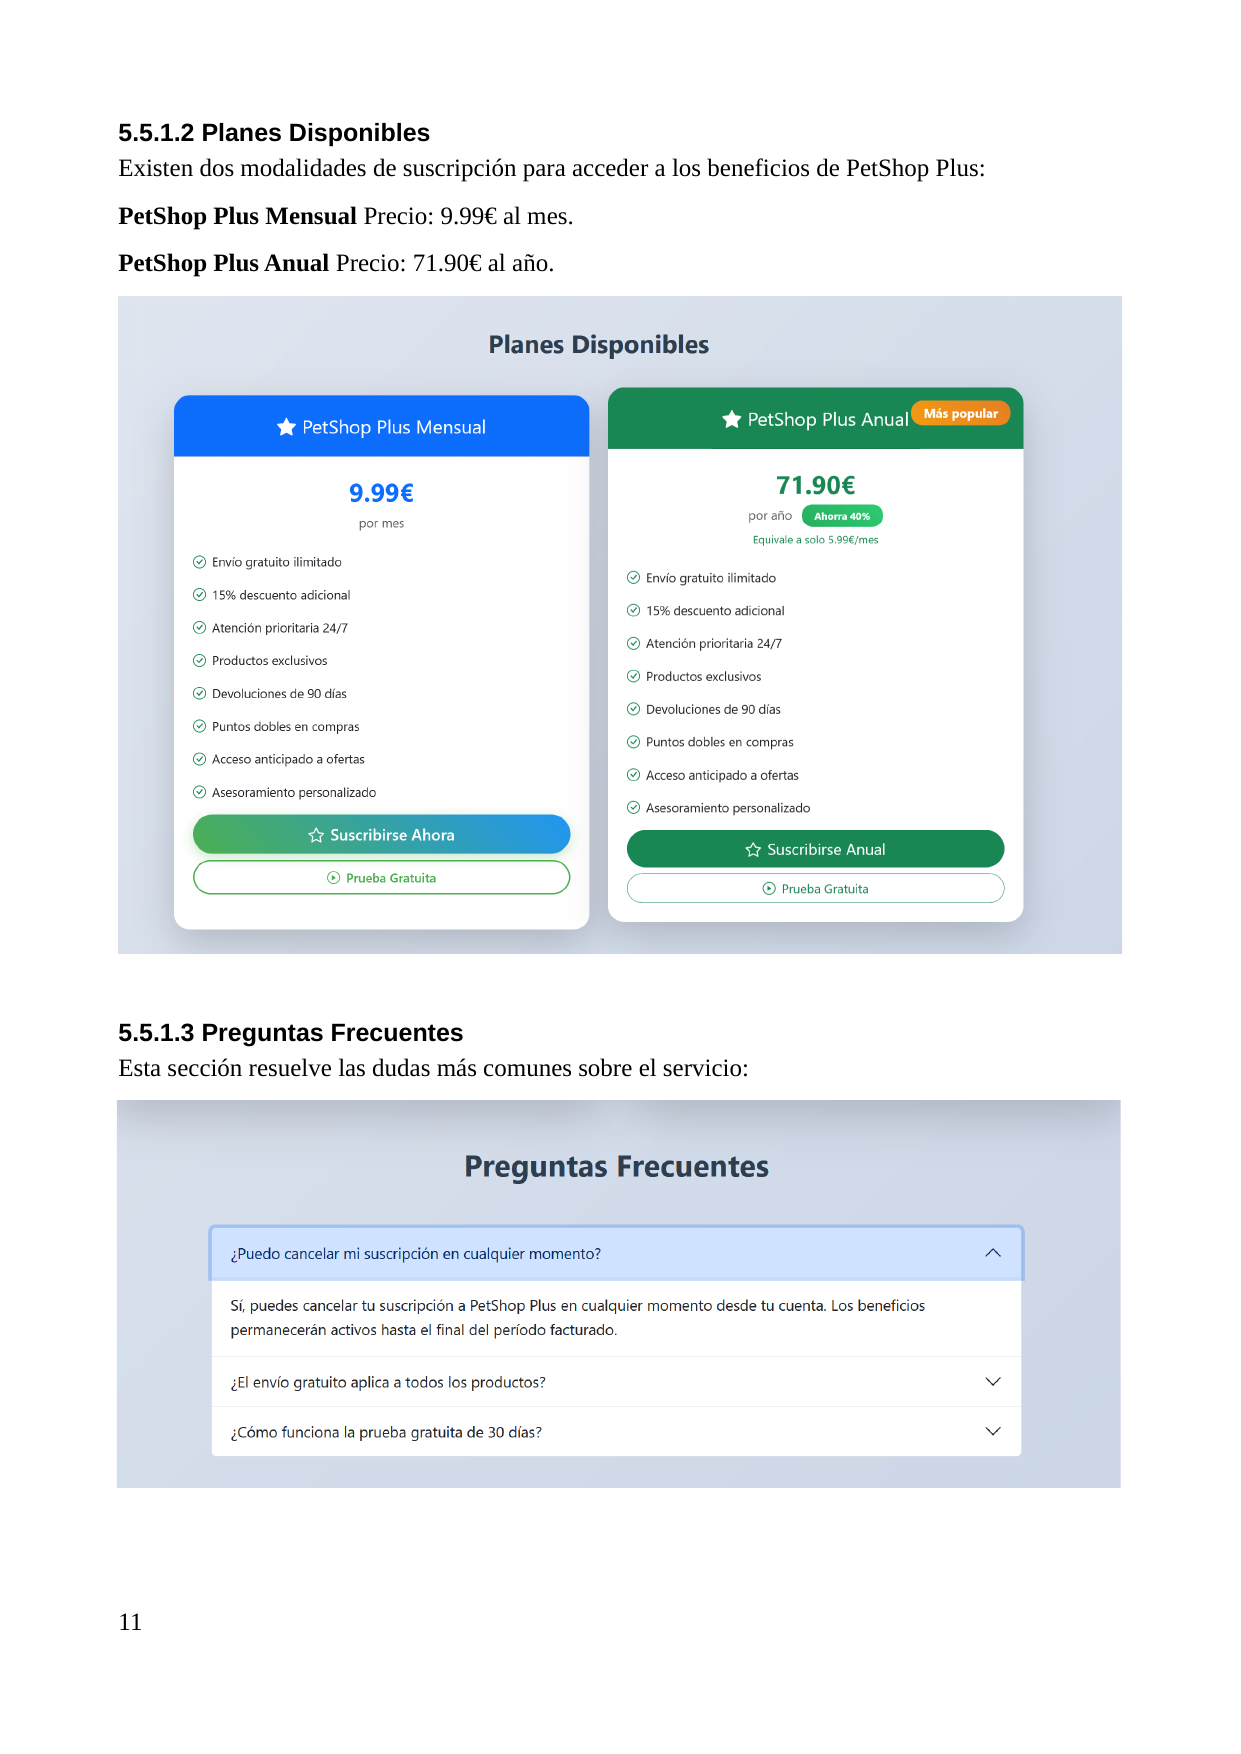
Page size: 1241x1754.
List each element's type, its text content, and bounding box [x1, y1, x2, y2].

text Existen dos modalidades de suscripción para acceder a los beneficios de PetShop Plus: [118, 153, 1122, 182]
subtitle 5.5.1.2 Planes Disponibles [118, 118, 1122, 147]
subtitle 5.5.1.3 Preguntas Frecuentes [118, 1018, 1122, 1047]
picture [118, 296, 1123, 954]
text Esta sección resuelve las dudas más comunes sobre el servicio: [118, 1053, 1122, 1082]
picture [116, 1100, 1121, 1488]
text PetShop Plus Mensual Precio: 9.99€ al mes. [118, 201, 1122, 229]
text PetShop Plus Anual Precio: 71.90€ al año. [118, 248, 1122, 277]
